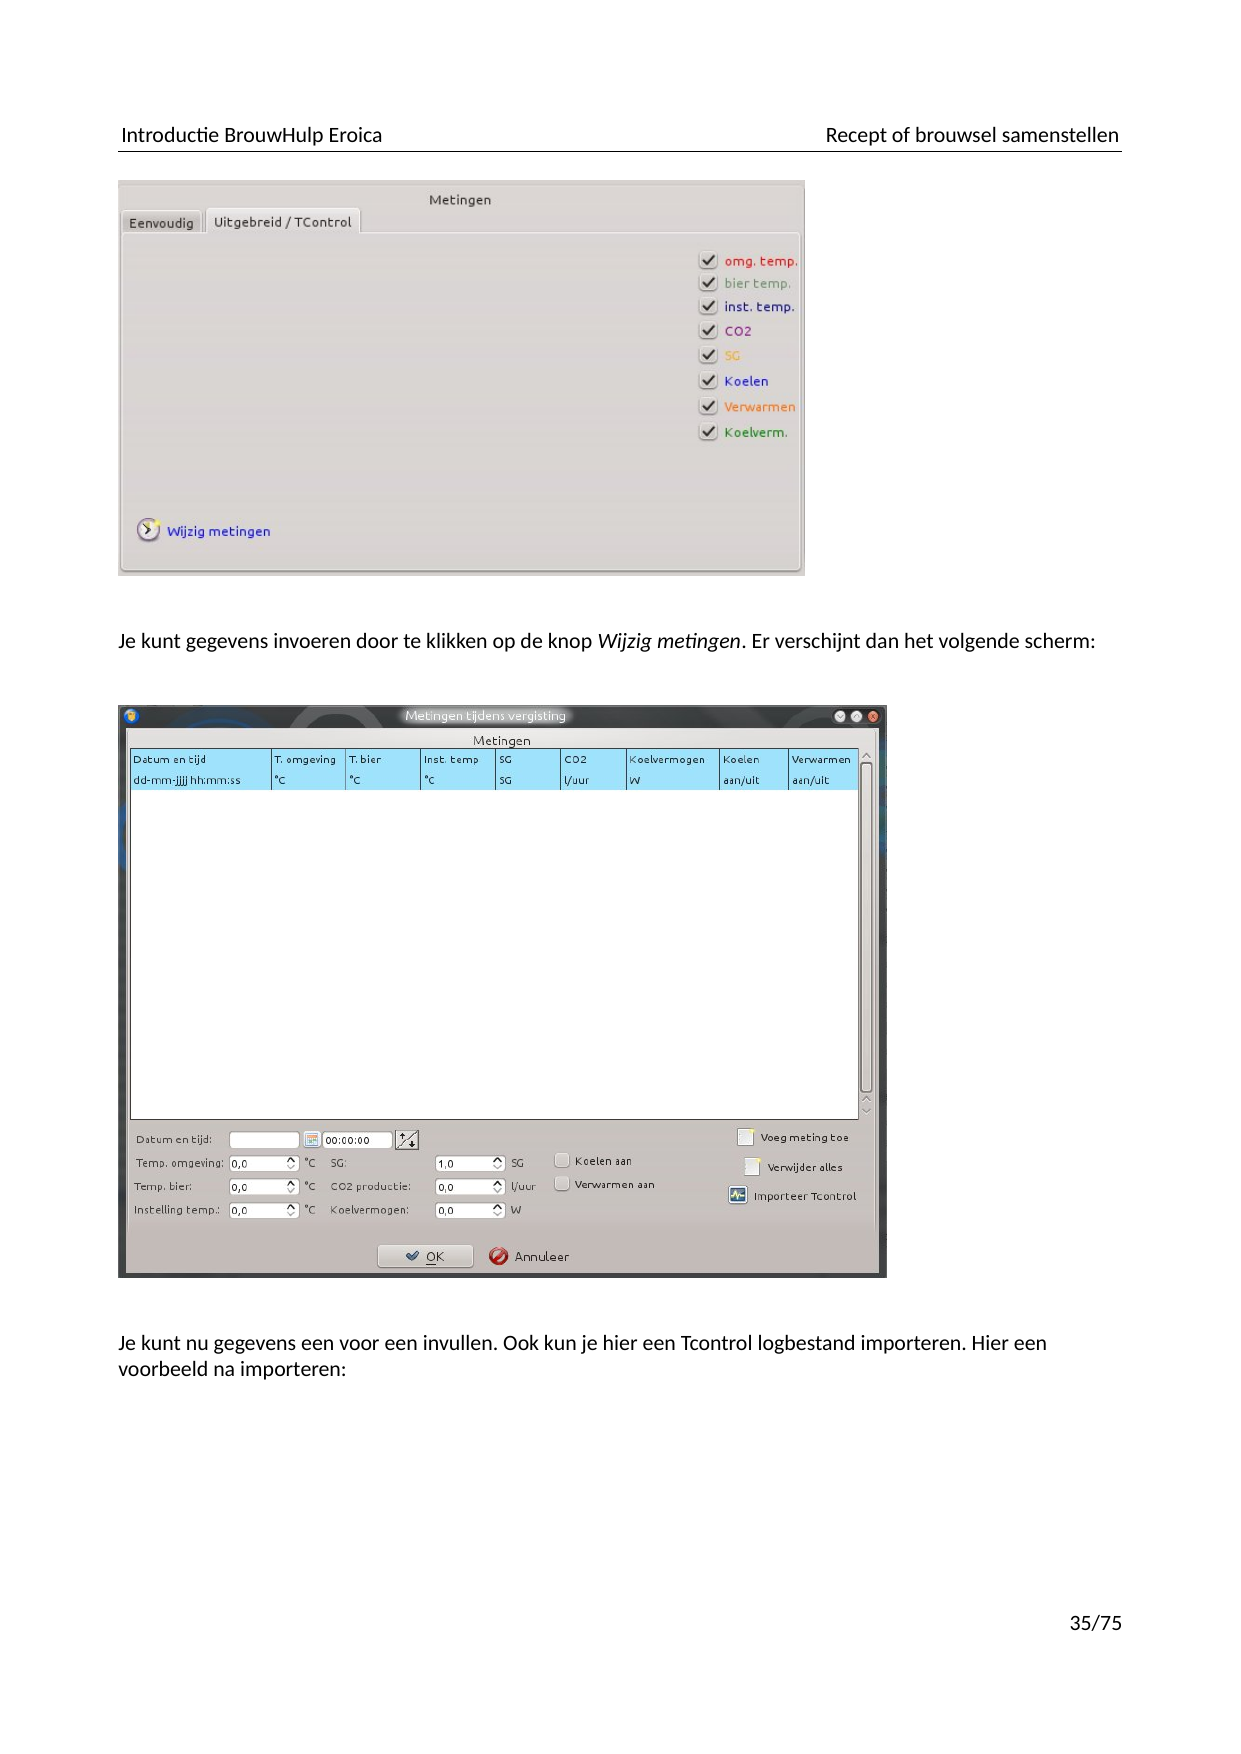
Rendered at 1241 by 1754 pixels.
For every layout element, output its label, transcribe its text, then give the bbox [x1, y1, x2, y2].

picture [118, 705, 887, 1278]
picture [118, 180, 805, 576]
text Je kunt nu gegevens een voor een invullen. Ook kun je hier een Tcontrol logbestand importeren. Hier een voorbeeld na importeren: [118, 1329, 1122, 1382]
text Je kunt gegevens invoeren door te klikken op de knop Wijzig metingen. Er verschijnt dan het volgende scherm: [118, 627, 1122, 654]
